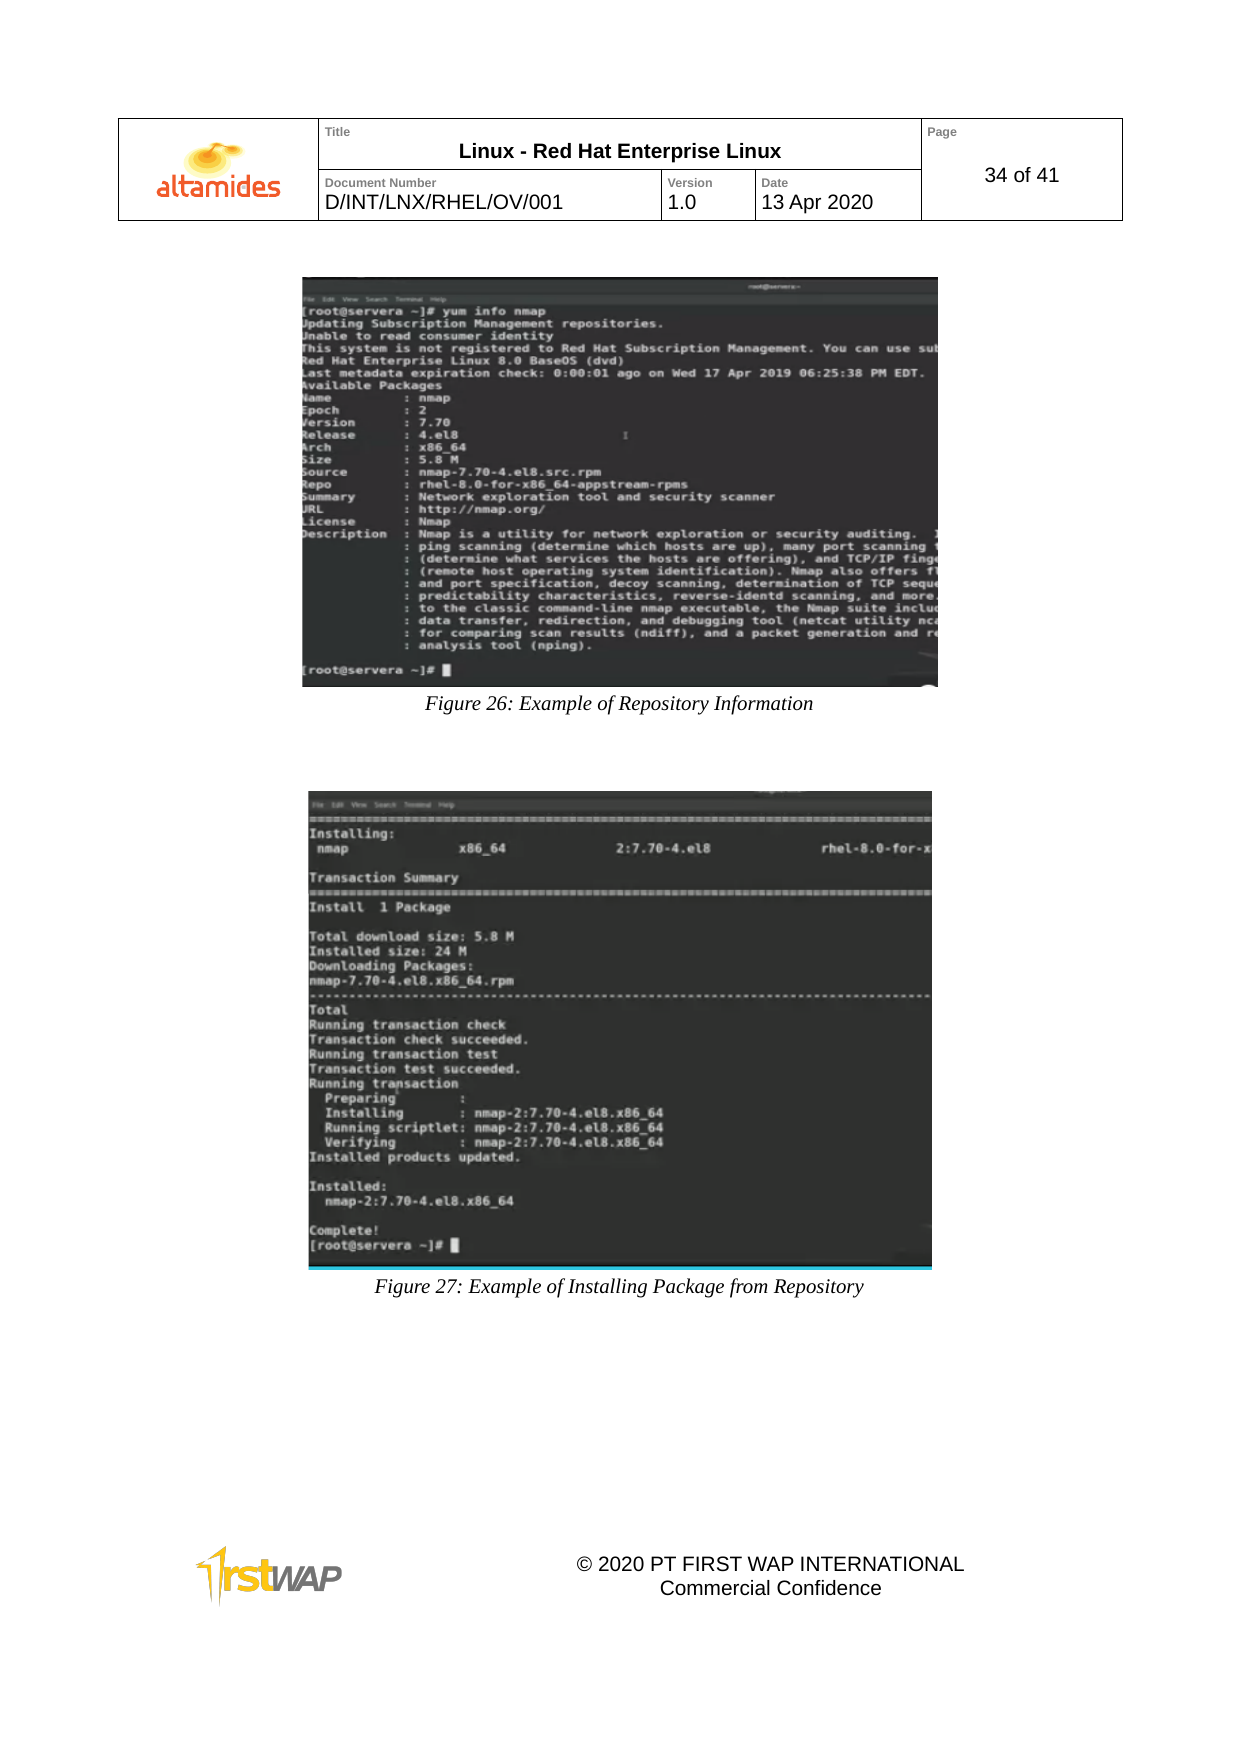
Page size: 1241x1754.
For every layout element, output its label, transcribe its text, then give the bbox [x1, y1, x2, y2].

picture [308, 791, 825, 1270]
picture [195, 1546, 342, 1607]
picture [302, 277, 841, 687]
text Figure 26: Example of Repository Information [302, 277, 938, 715]
text Figure 27: Example of Installing Package from Repository [308, 791, 932, 1298]
